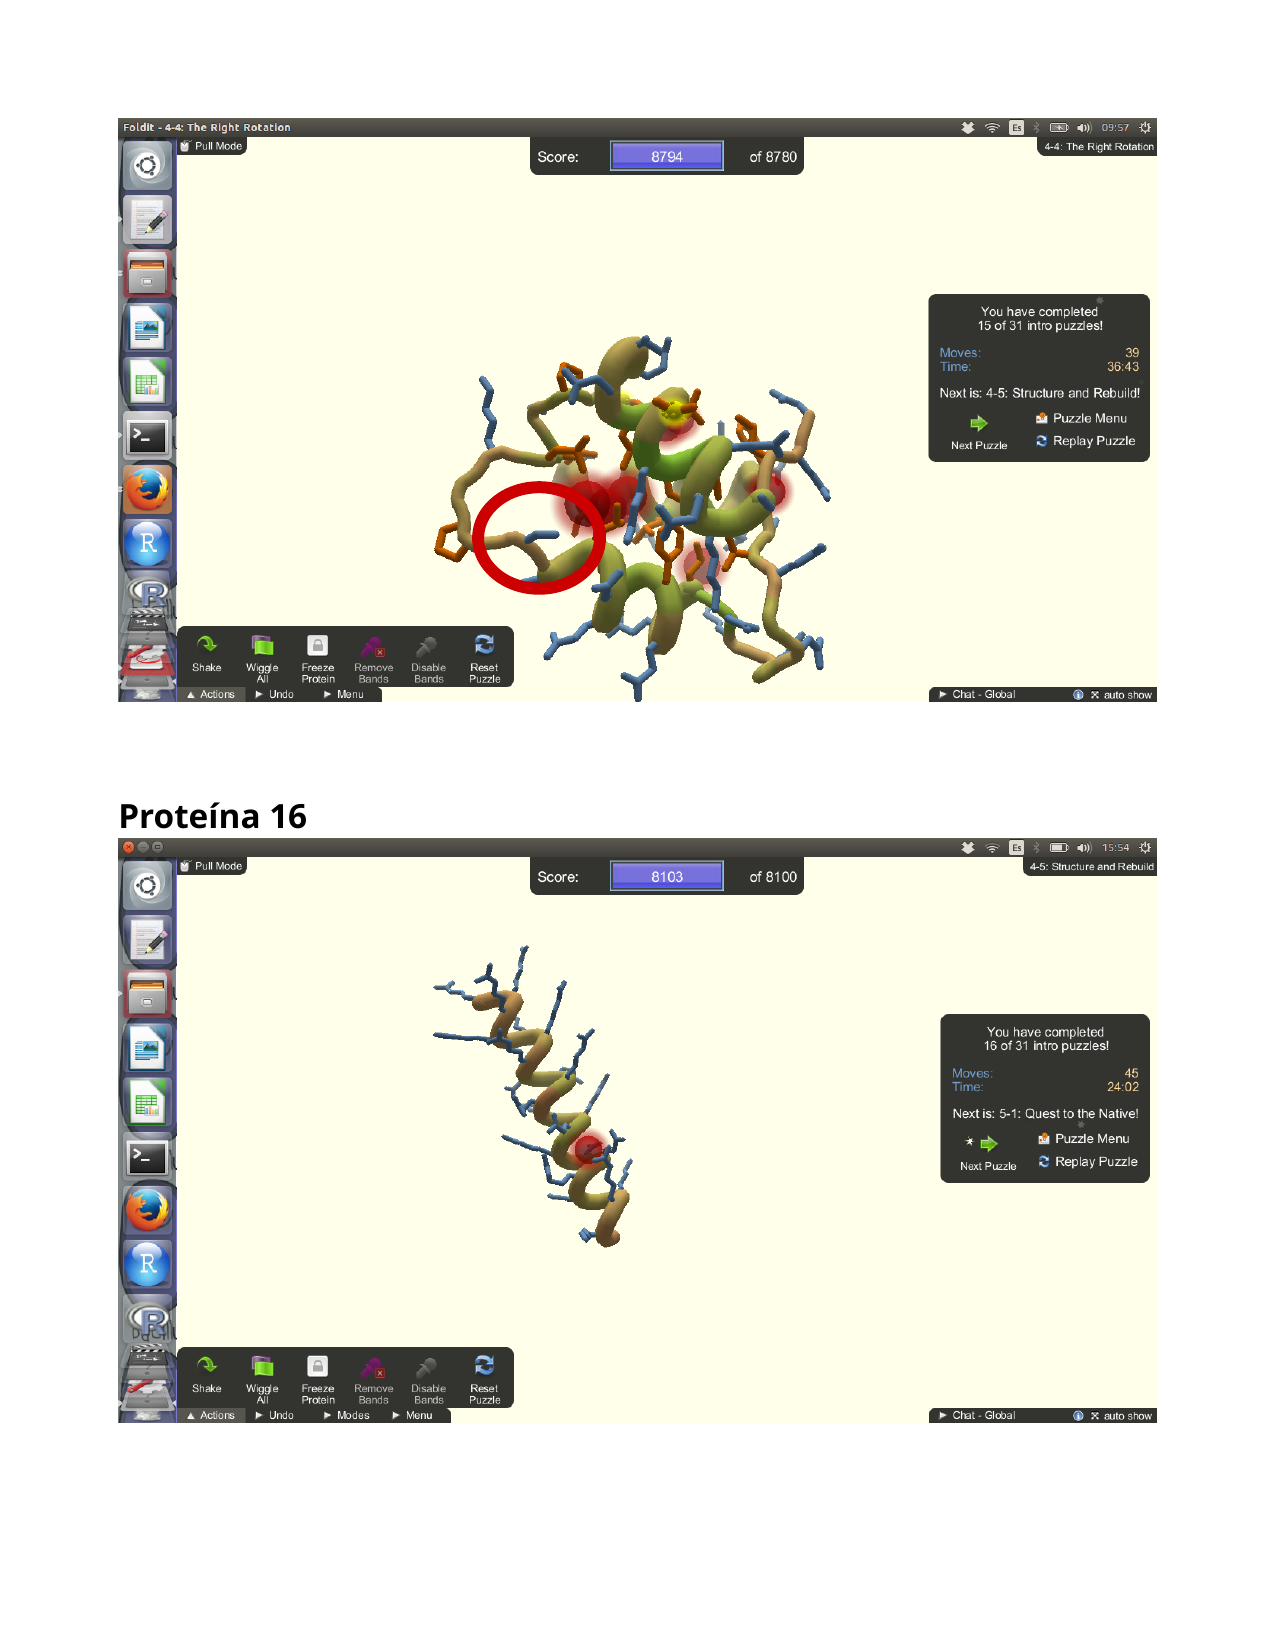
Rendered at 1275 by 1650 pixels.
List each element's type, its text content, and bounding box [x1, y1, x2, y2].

text Proteína 16 [118, 793, 1157, 838]
picture [118, 838, 1157, 1423]
picture [118, 118, 1157, 702]
